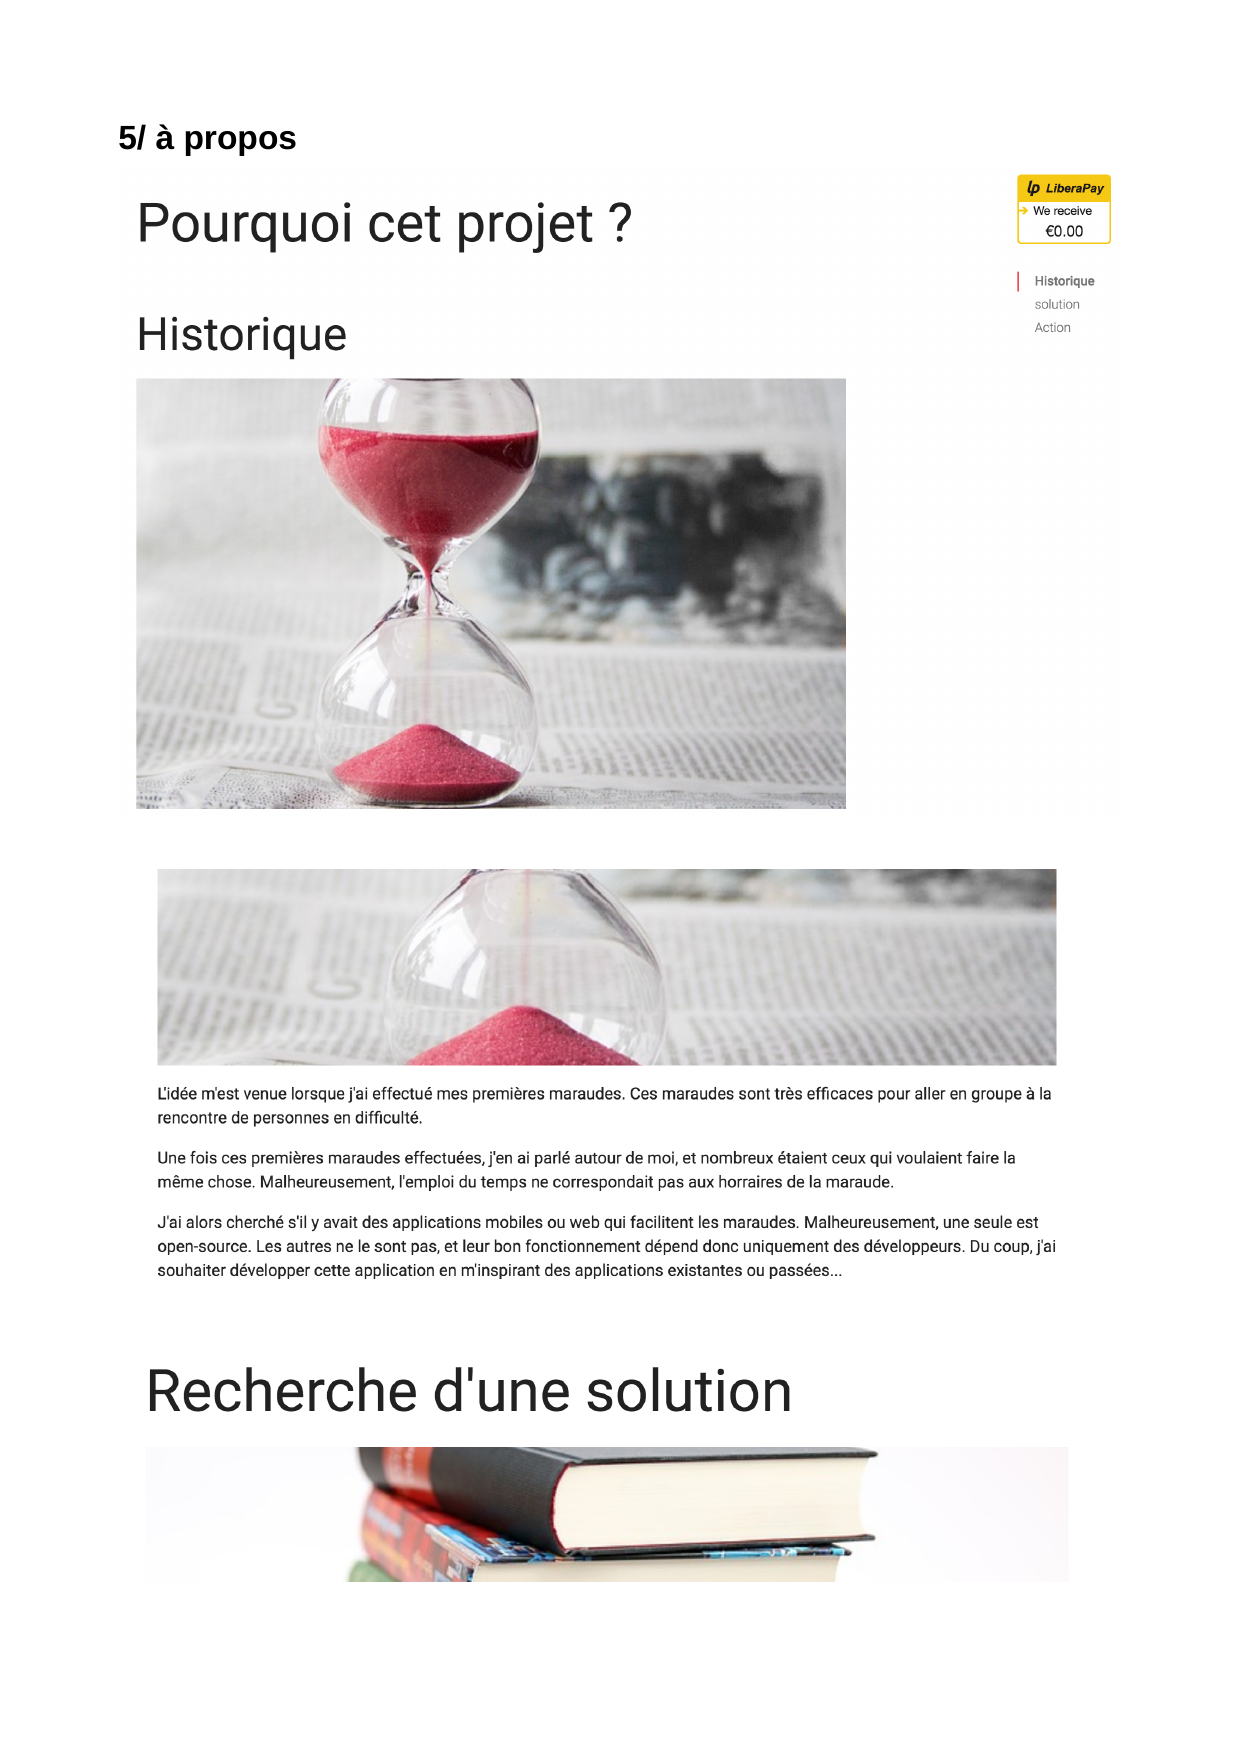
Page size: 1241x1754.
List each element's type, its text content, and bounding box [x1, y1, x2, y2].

picture [118, 169, 1123, 815]
picture [118, 869, 1123, 1582]
subtitle 5/ à propos [118, 118, 1122, 157]
